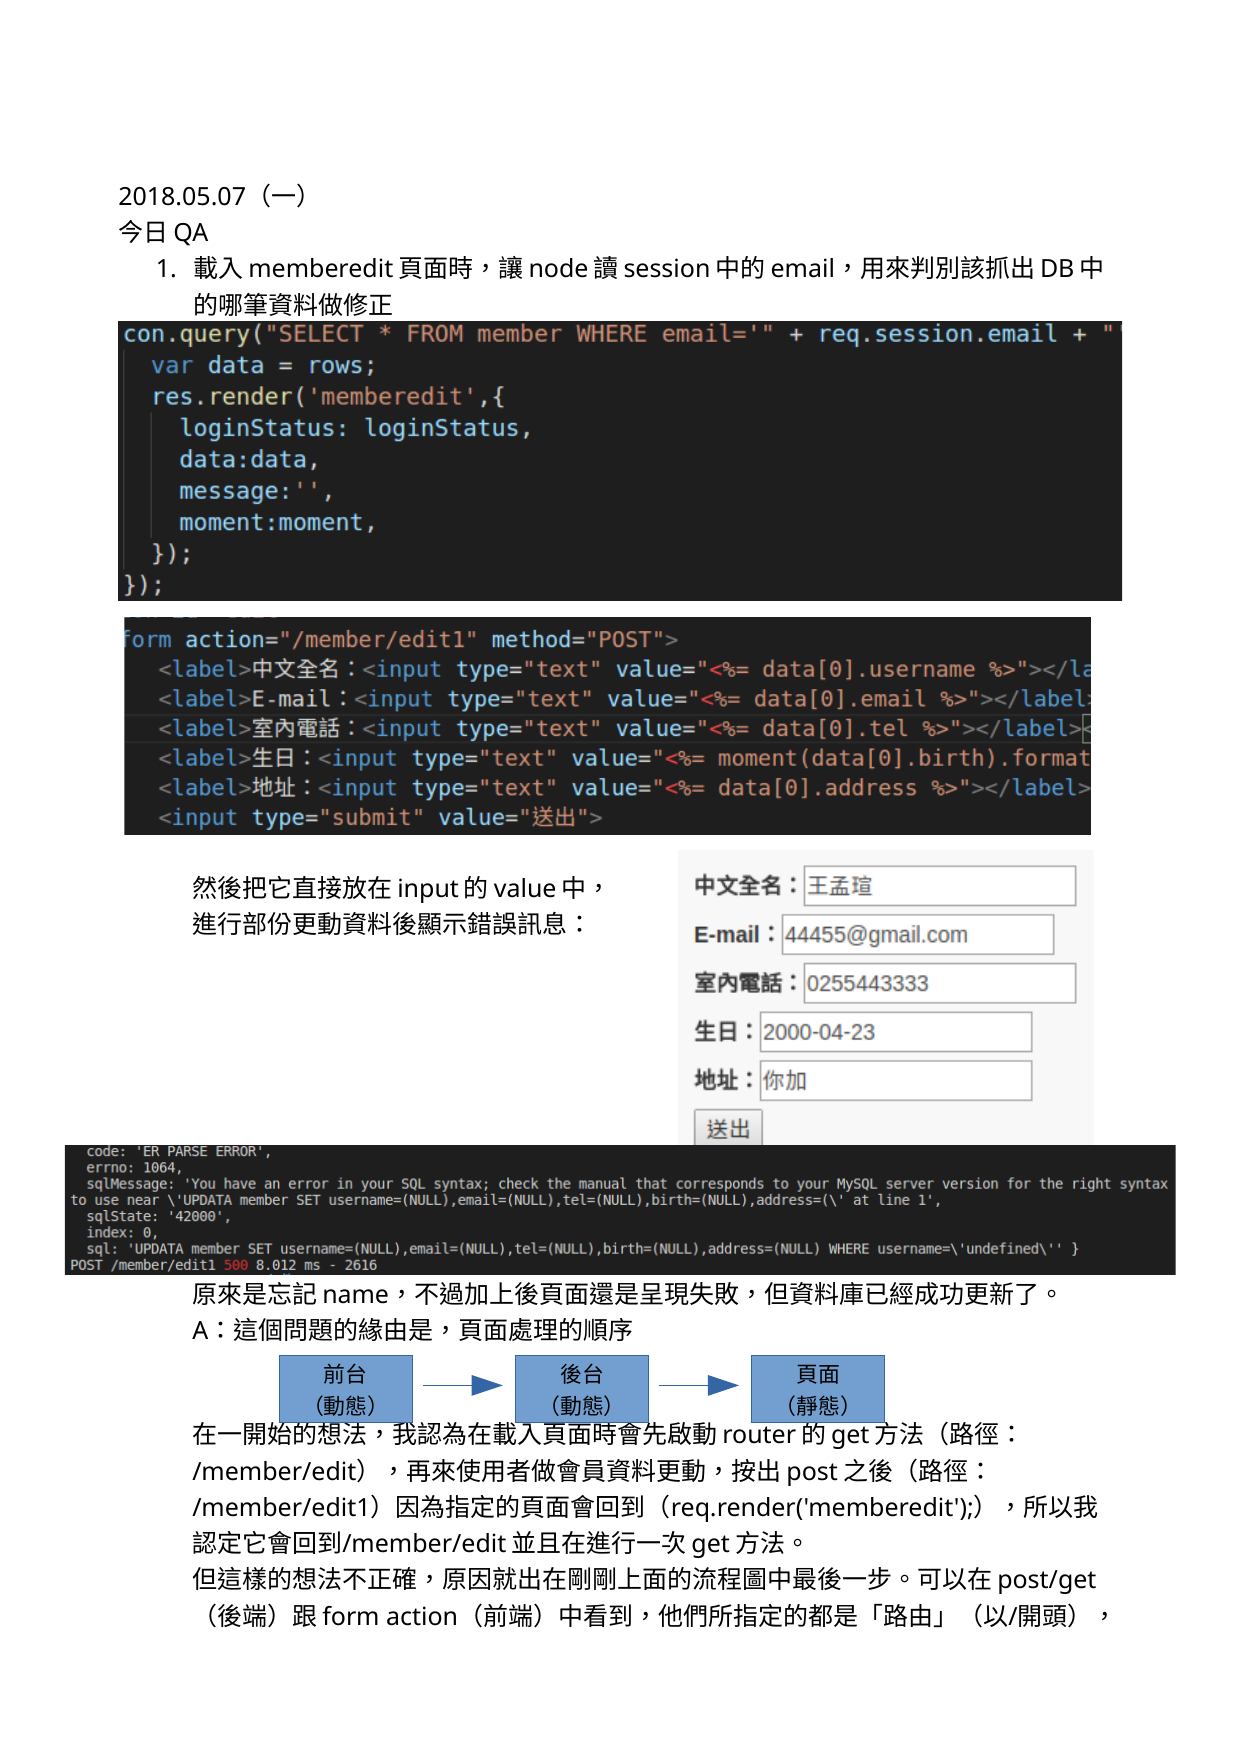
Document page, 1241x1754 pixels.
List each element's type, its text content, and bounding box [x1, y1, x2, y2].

picture [124, 617, 1091, 835]
text 今日QA [118, 213, 1122, 249]
text A：這個問題的緣由是，頁面處理的順序 [118, 1310, 1122, 1347]
text 但這樣的想法不正確，原因就出在剛剛上面的流程圖中最後一步。可以在post/get （後端）跟form action（前端）中看到，他們所指定的都是「路由」（以/開頭）， [118, 1560, 1122, 1632]
text 然後把它直接放在input的value中， [118, 868, 677, 904]
text [1094, 904, 1122, 941]
text 原來是忘記name，不過加上後頁面還是呈現失敗，但資料庫已經成功更新了。 [118, 1275, 1122, 1310]
text [1094, 868, 1122, 904]
text 在一開始的想法，我認為在載入頁面時會先啟動router的get方法（路徑： /member/edit），再來使用者做會員資料更動，按出post之後（路徑： /member/edit1）因為指定的頁面會回到（req.render('memberedit');），所以我 認定它會回到/member/edit並且在進行一次get方法。 [118, 1415, 1122, 1560]
picture [64, 850, 1176, 1275]
picture [118, 321, 1123, 601]
text 進行部份更動資料後顯示錯誤訊息： [118, 904, 677, 941]
text 2018.05.07（一） [118, 176, 1122, 213]
list 載入memberedit頁面時，讓node讀session中的email，用來判別該抓出DB中的哪筆資料做修正 [156, 249, 1122, 321]
